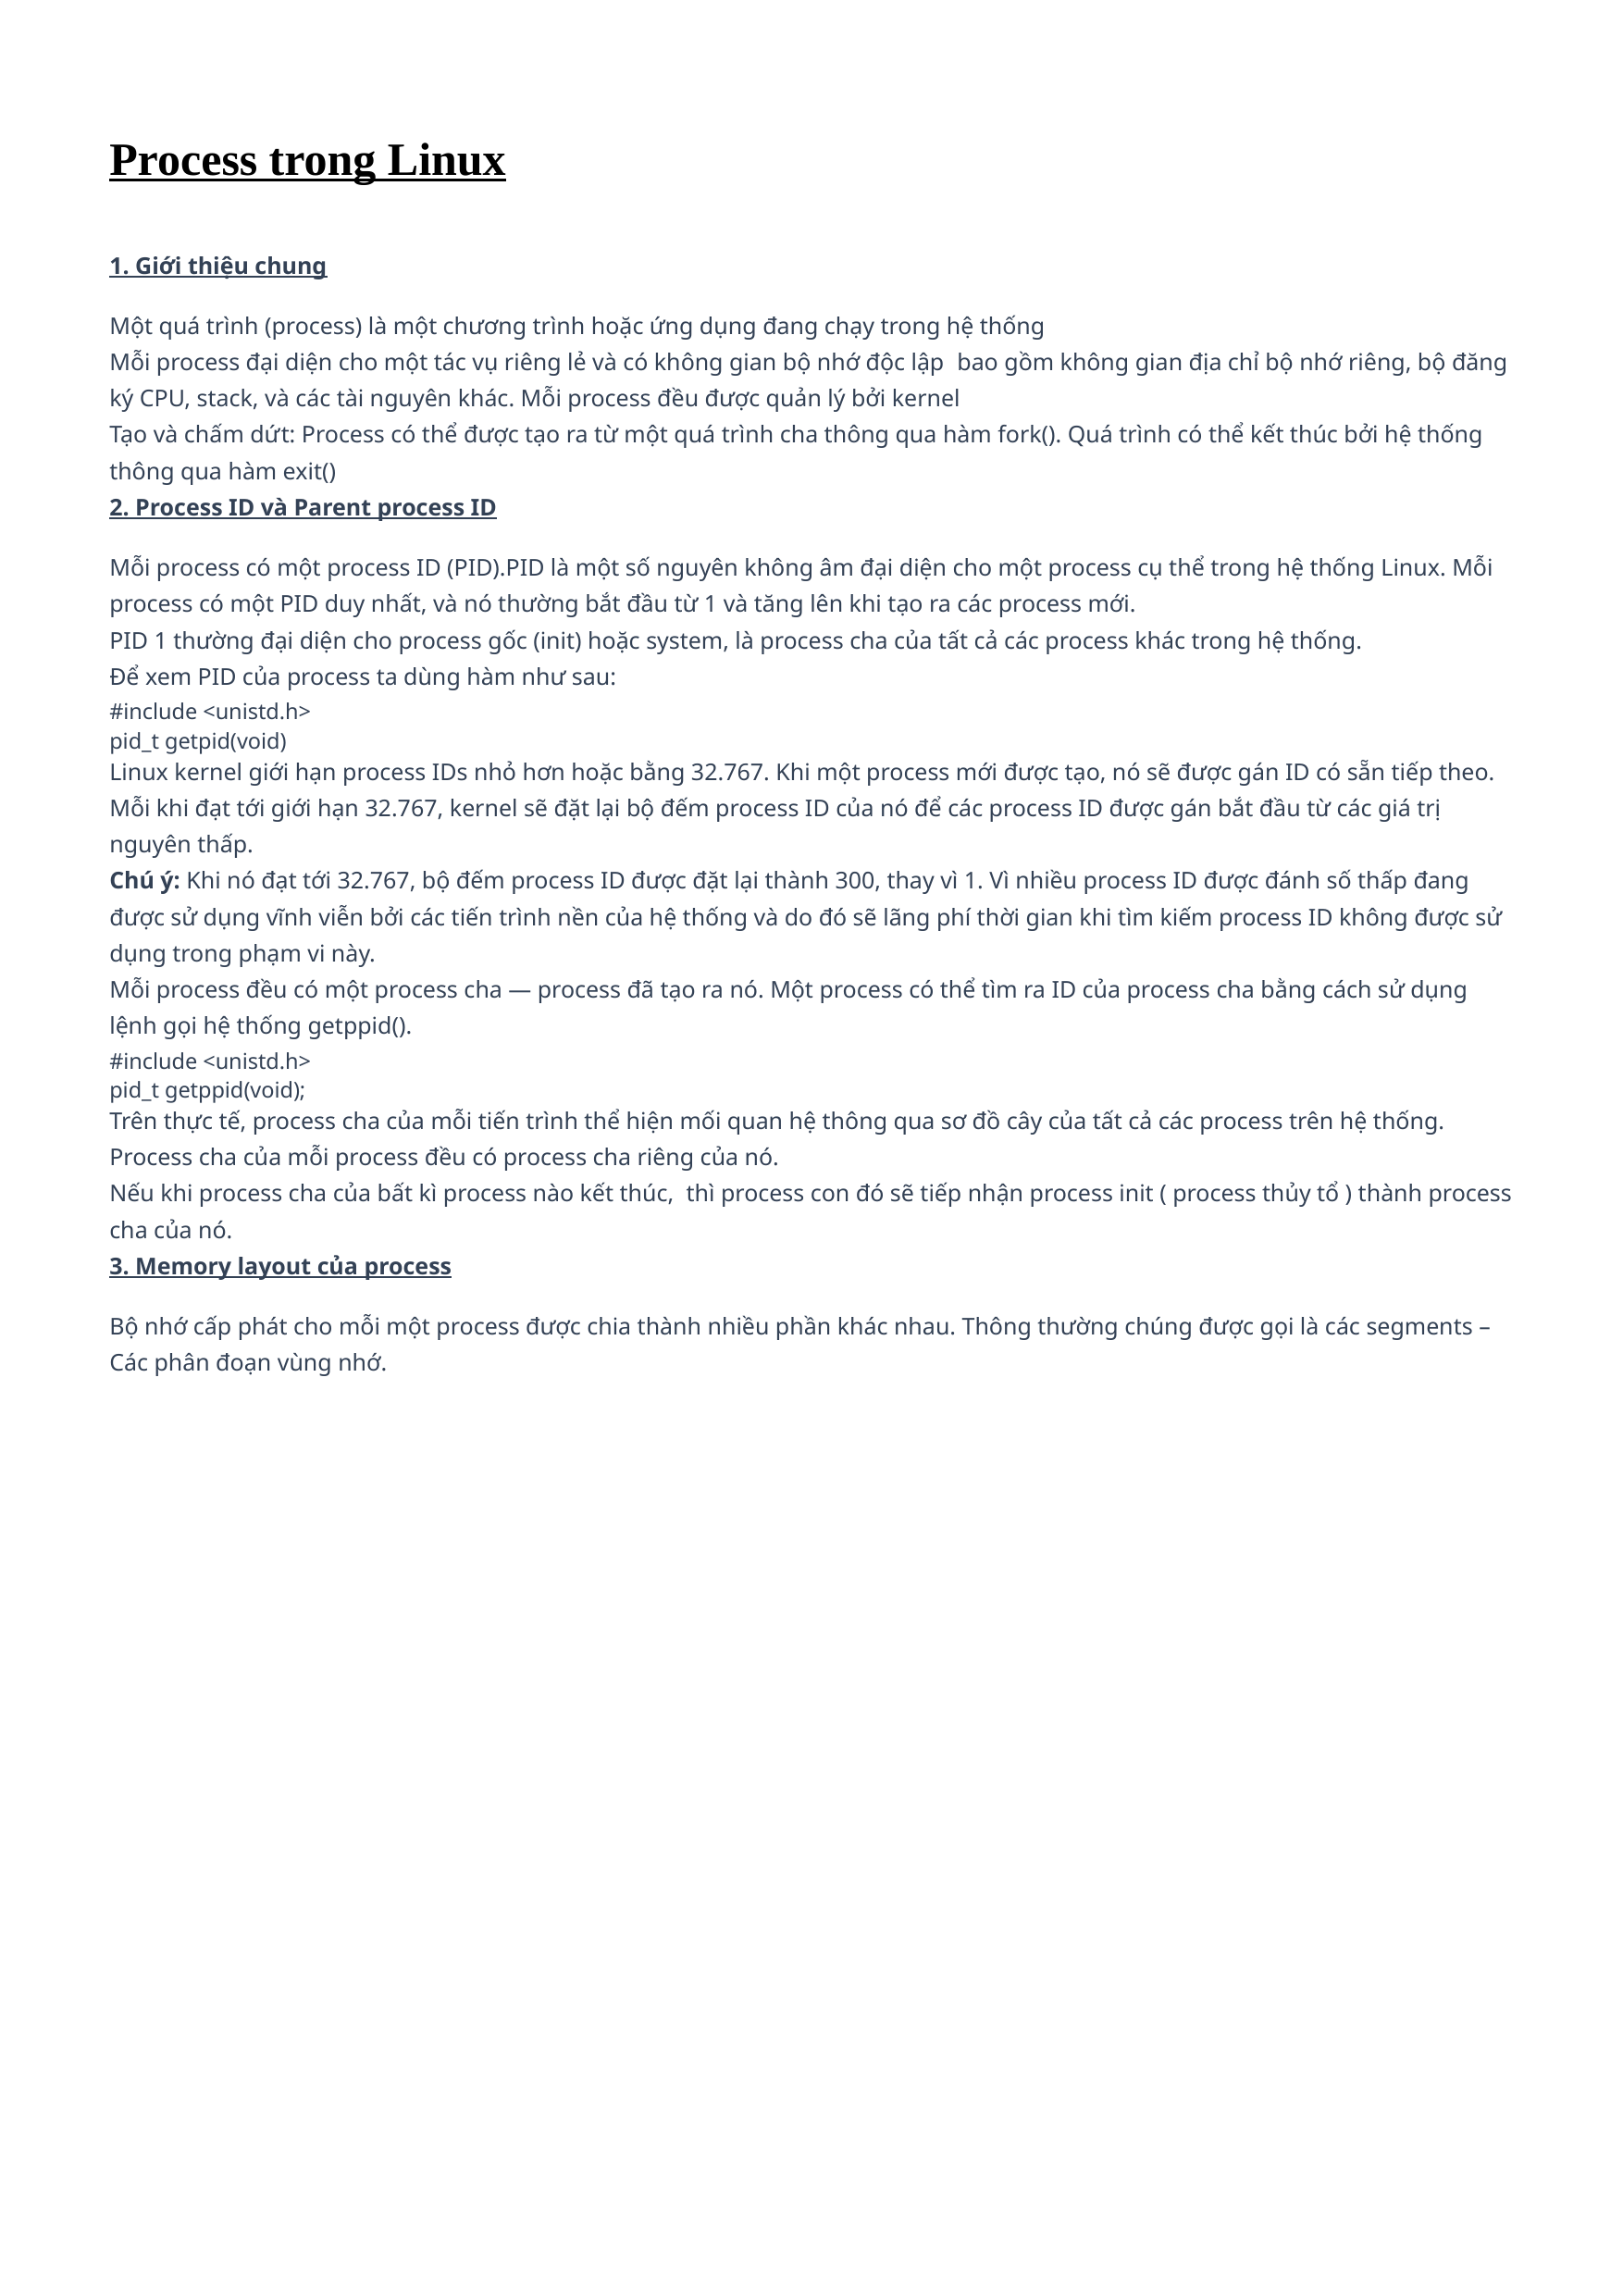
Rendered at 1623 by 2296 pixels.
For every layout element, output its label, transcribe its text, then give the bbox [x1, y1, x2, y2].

subtitle Process trong Linux [109, 132, 1514, 186]
text Mỗi process có một process ID (PID).PID là một số nguyên không âm đại diện cho một process cụ thể trong hệ thống Linux. Mỗi process có một PID duy nhất, và nó thường bắt đầu từ 1 và tăng lên khi tạo ra các process mới. [109, 552, 1514, 619]
text #include <unistd.h> [109, 696, 1514, 726]
text Bộ nhớ cấp phát cho mỗi một process được chia thành nhiều phần khác nhau. Thông thường chúng được gọi là các segments – Các phân đoạn vùng nhớ. [109, 1310, 1514, 1378]
subtitle 3. Memory layout của process [109, 1249, 1514, 1281]
text #include <unistd.h> [109, 1046, 1514, 1075]
subtitle 2. Process ID và Parent process ID [109, 491, 1514, 522]
text Chú ý: Khi nó đạt tới 32.767, bộ đếm process ID được đặt lại thành 300, thay vì 1. Vì nhiều process ID được đánh số thấp đang được sử dụng vĩnh viễn bởi các tiến trình nền của hệ thống và do đó sẽ lãng phí thời gian khi tìm kiếm process ID không được sử dụng trong phạm vi này. [109, 864, 1514, 968]
text Một quá trình (process) là một chương trình hoặc ứng dụng đang chạy trong hệ thống [109, 310, 1514, 341]
text Mỗi process đều có một process cha — process đã tạo ra nó. Một process có thể tìm ra ID của process cha bằng cách sử dụng lệnh gọi hệ thống getppid(). [109, 973, 1514, 1041]
text Linux kernel giới hạn process IDs nhỏ hơn hoặc bằng 32.767. Khi một process mới được tạo, nó sẽ được gán ID có sẵn tiếp theo. Mỗi khi đạt tới giới hạn 32.767, kernel sẽ đặt lại bộ đếm process ID của nó để các process ID được gán bắt đầu từ các giá trị nguyên thấp. [109, 755, 1514, 860]
text Để xem PID của process ta dùng hàm như sau: [109, 660, 1514, 691]
text Mỗi process đại diện cho một tác vụ riêng lẻ và có không gian bộ nhớ độc lập bao gồm không gian địa chỉ bộ nhớ riêng, bộ đăng ký CPU, stack, và các tài nguyên khác. Mỗi process đều được quản lý bởi kernel [109, 346, 1514, 414]
text pid_t getppid(void); [109, 1075, 1514, 1105]
text Trên thực tế, process cha của mỗi tiến trình thể hiện mối quan hệ thông qua sơ đồ cây của tất cả các process trên hệ thống. Process cha của mỗi process đều có process cha riêng của nó. [109, 1105, 1514, 1173]
subtitle 1. Giới thiệu chung [109, 249, 1514, 280]
text pid_t getpid(void) [109, 726, 1514, 755]
text PID 1 thường đại diện cho process gốc (init) hoặc system, là process cha của tất cả các process khác trong hệ thống. [109, 624, 1514, 655]
text Nếu khi process cha của bất kì process nào kết thúc, thì process con đó sẽ tiếp nhận process init ( process thủy tổ ) thành process cha của nó. [109, 1177, 1514, 1245]
text Tạo và chấm dứt: Process có thể được tạo ra từ một quá trình cha thông qua hàm fork(). Quá trình có thể kết thúc bởi hệ thống thông qua hàm exit() [109, 418, 1514, 486]
